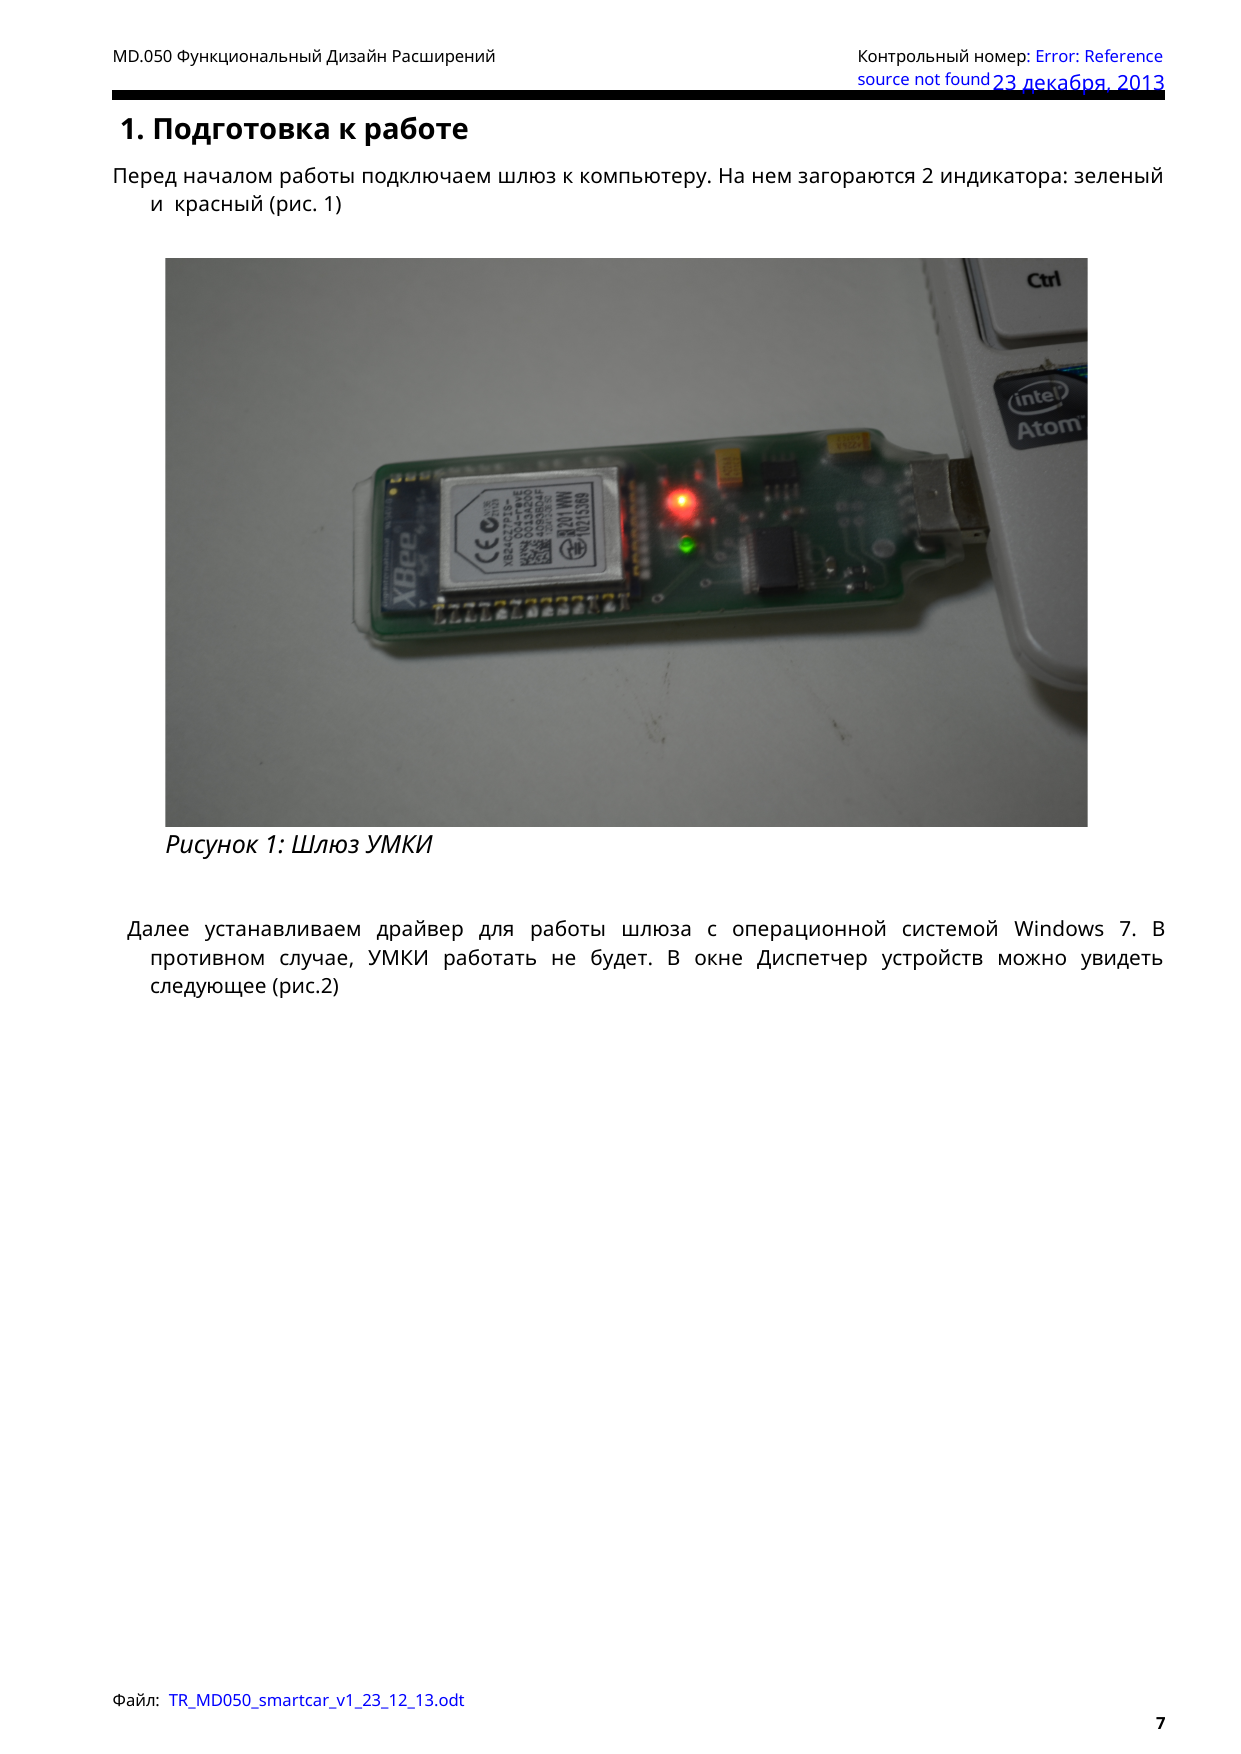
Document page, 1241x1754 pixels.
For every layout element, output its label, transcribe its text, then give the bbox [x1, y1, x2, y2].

text Рисунок 1: Шлюз УМКИ [165, 827, 1087, 861]
picture [165, 258, 1088, 827]
text Перед началом работы подключаем шлюз к компьютеру. На нем загораются 2 индикатора: зеленый и красный (рис. 1) [112, 161, 1165, 218]
text Далее устанавливаем драйвер для работы шлюза с операционной системой Windows 7. В противном случае, УМКИ работать не будет. В окне Диспетчер устройств можно увидеть следующее (рис.2) [112, 914, 1165, 1000]
subtitle 1. Подготовка к работе [112, 100, 1165, 148]
